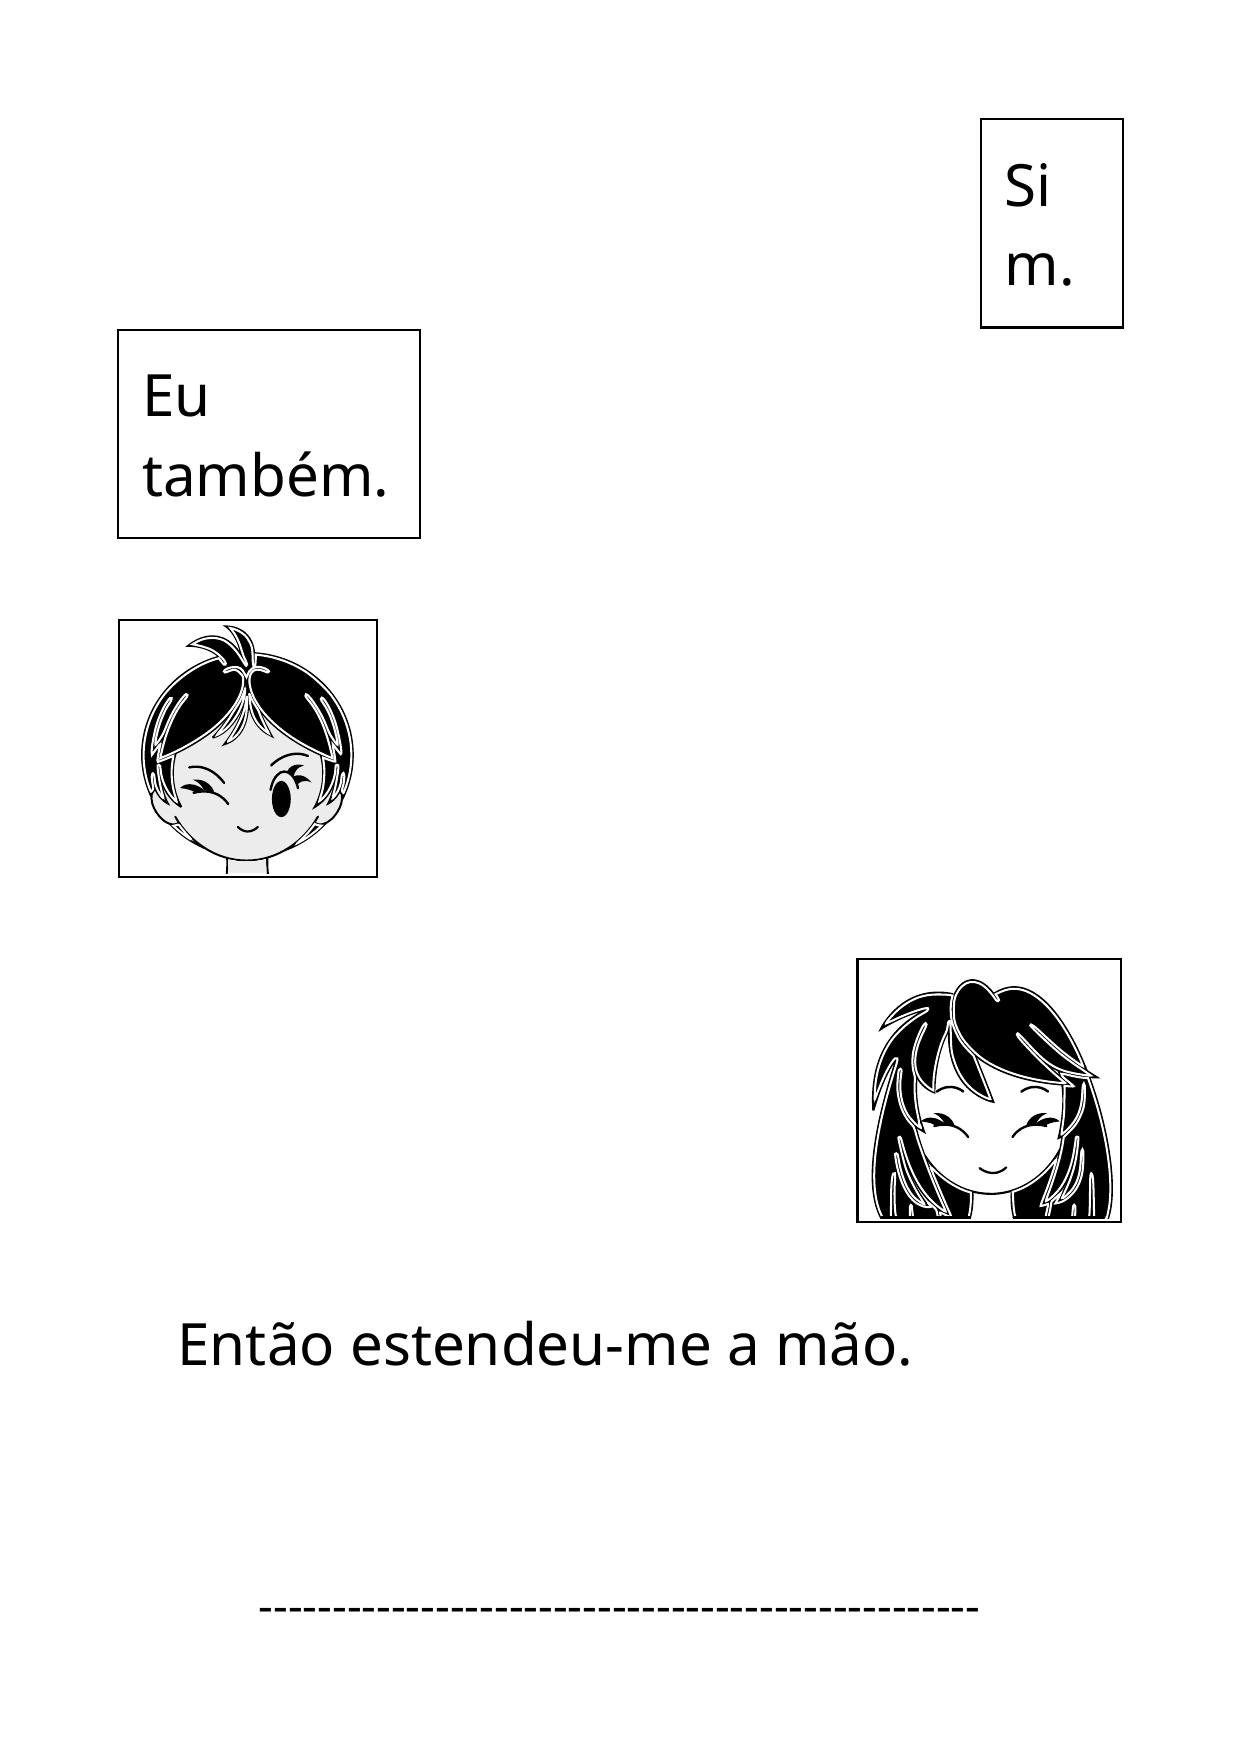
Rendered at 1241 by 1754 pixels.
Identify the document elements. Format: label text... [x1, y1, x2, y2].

table_header Eu também. [119, 331, 419, 537]
text Então estendeu-me a mão. [118, 1303, 1122, 1382]
table_header Sim. [982, 120, 1122, 326]
